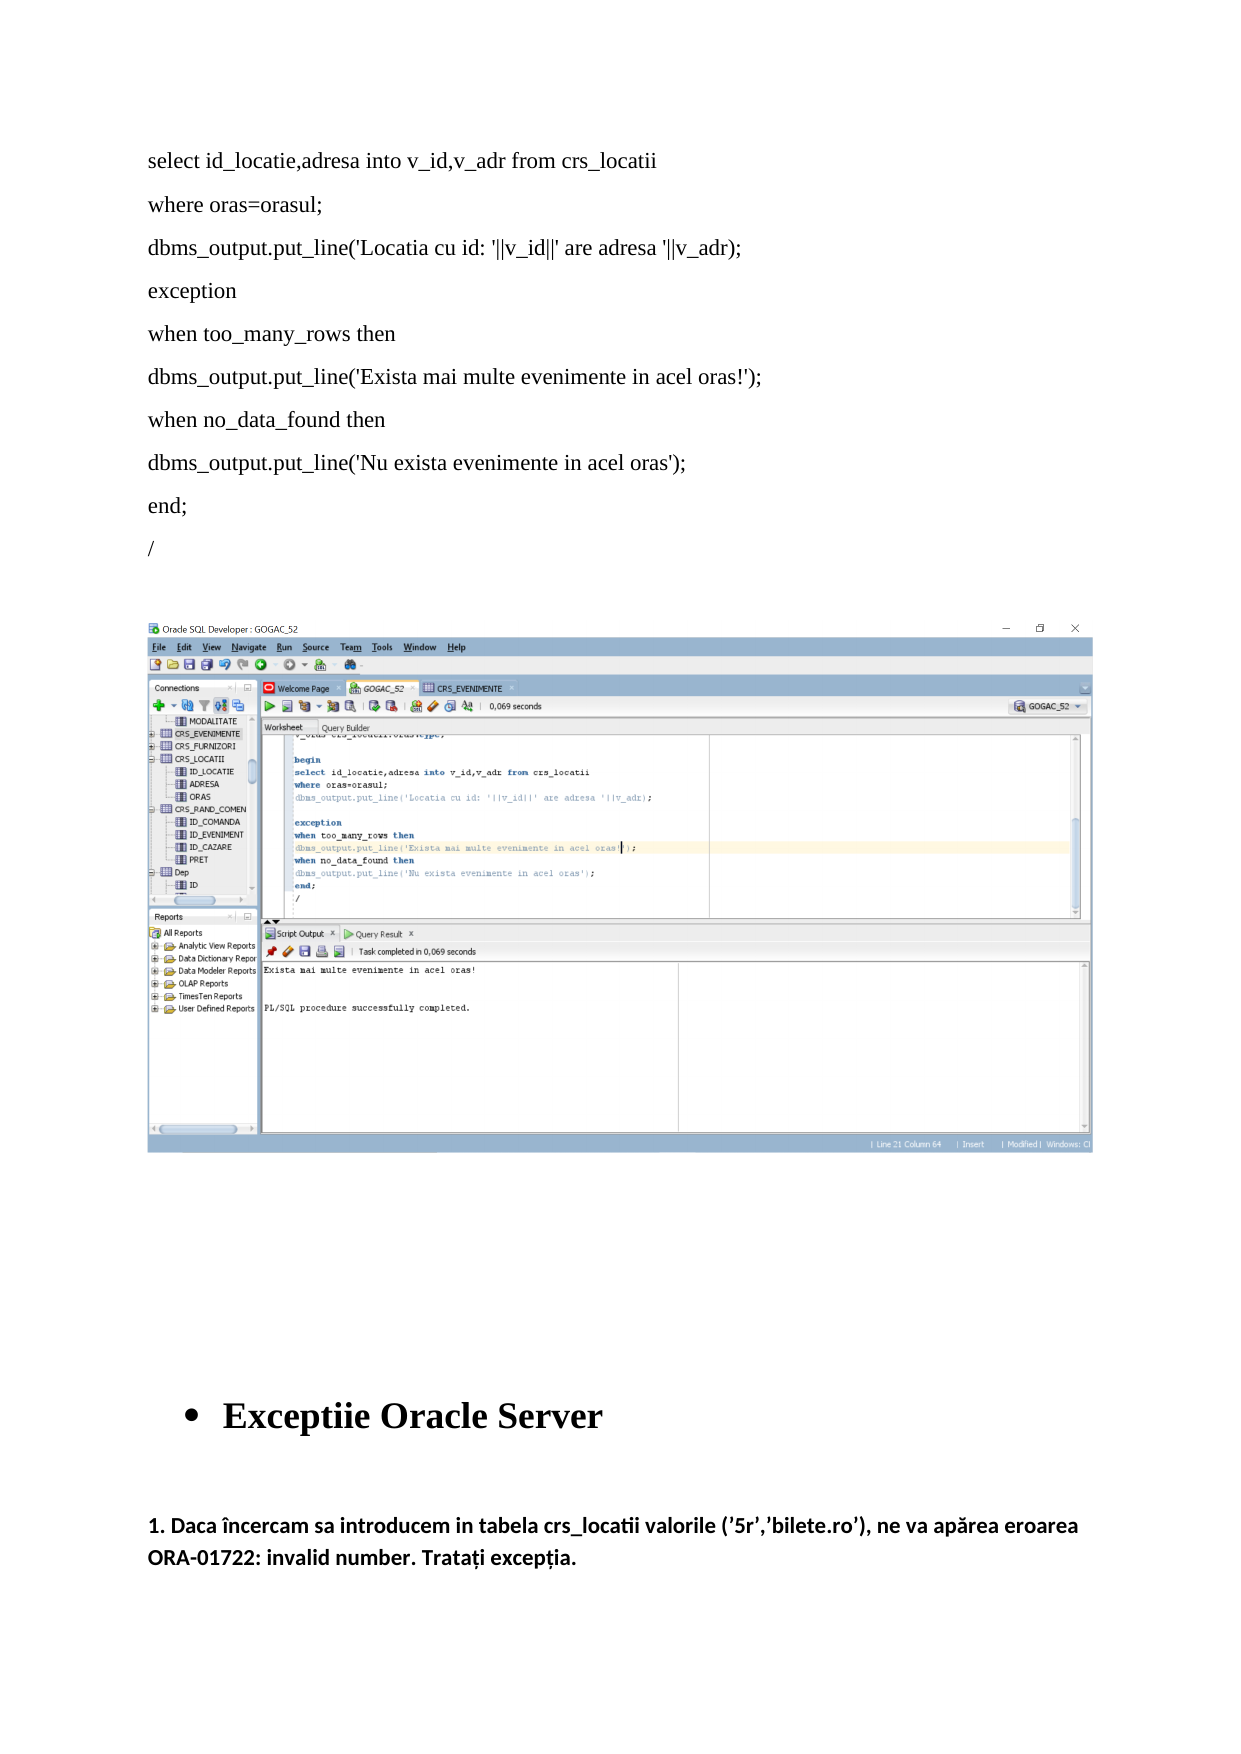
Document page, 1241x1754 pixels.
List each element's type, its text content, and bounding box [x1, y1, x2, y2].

text / [148, 535, 1093, 561]
text select id_locatie,adresa into v_id,v_adr from crs_locatii [148, 148, 1093, 174]
text when no_data_found then [148, 406, 1093, 432]
text end; [148, 492, 1093, 518]
text dbms_output.put_line('Exista mai multe evenimente in acel oras!'); [148, 363, 1093, 389]
text dbms_output.put_line('Nu exista evenimente in acel oras'); [148, 449, 1093, 475]
text dbms_output.put_line('Locatia cu id: '||v_id||' are adresa '||v_adr); [148, 234, 1093, 260]
text where oras=orasul; [148, 191, 1093, 217]
text 1. Daca încercam sa introducem in tabela crs_locatii valorile (’5r’,’bilete.ro’), ne va apărea eroarea ORA-01722: invalid number. Tratați excepția. [148, 1511, 1093, 1571]
text when too_many_rows then [148, 320, 1093, 346]
list Exceptiie Oracle Server [185, 1393, 1093, 1437]
text exception [148, 277, 1093, 303]
